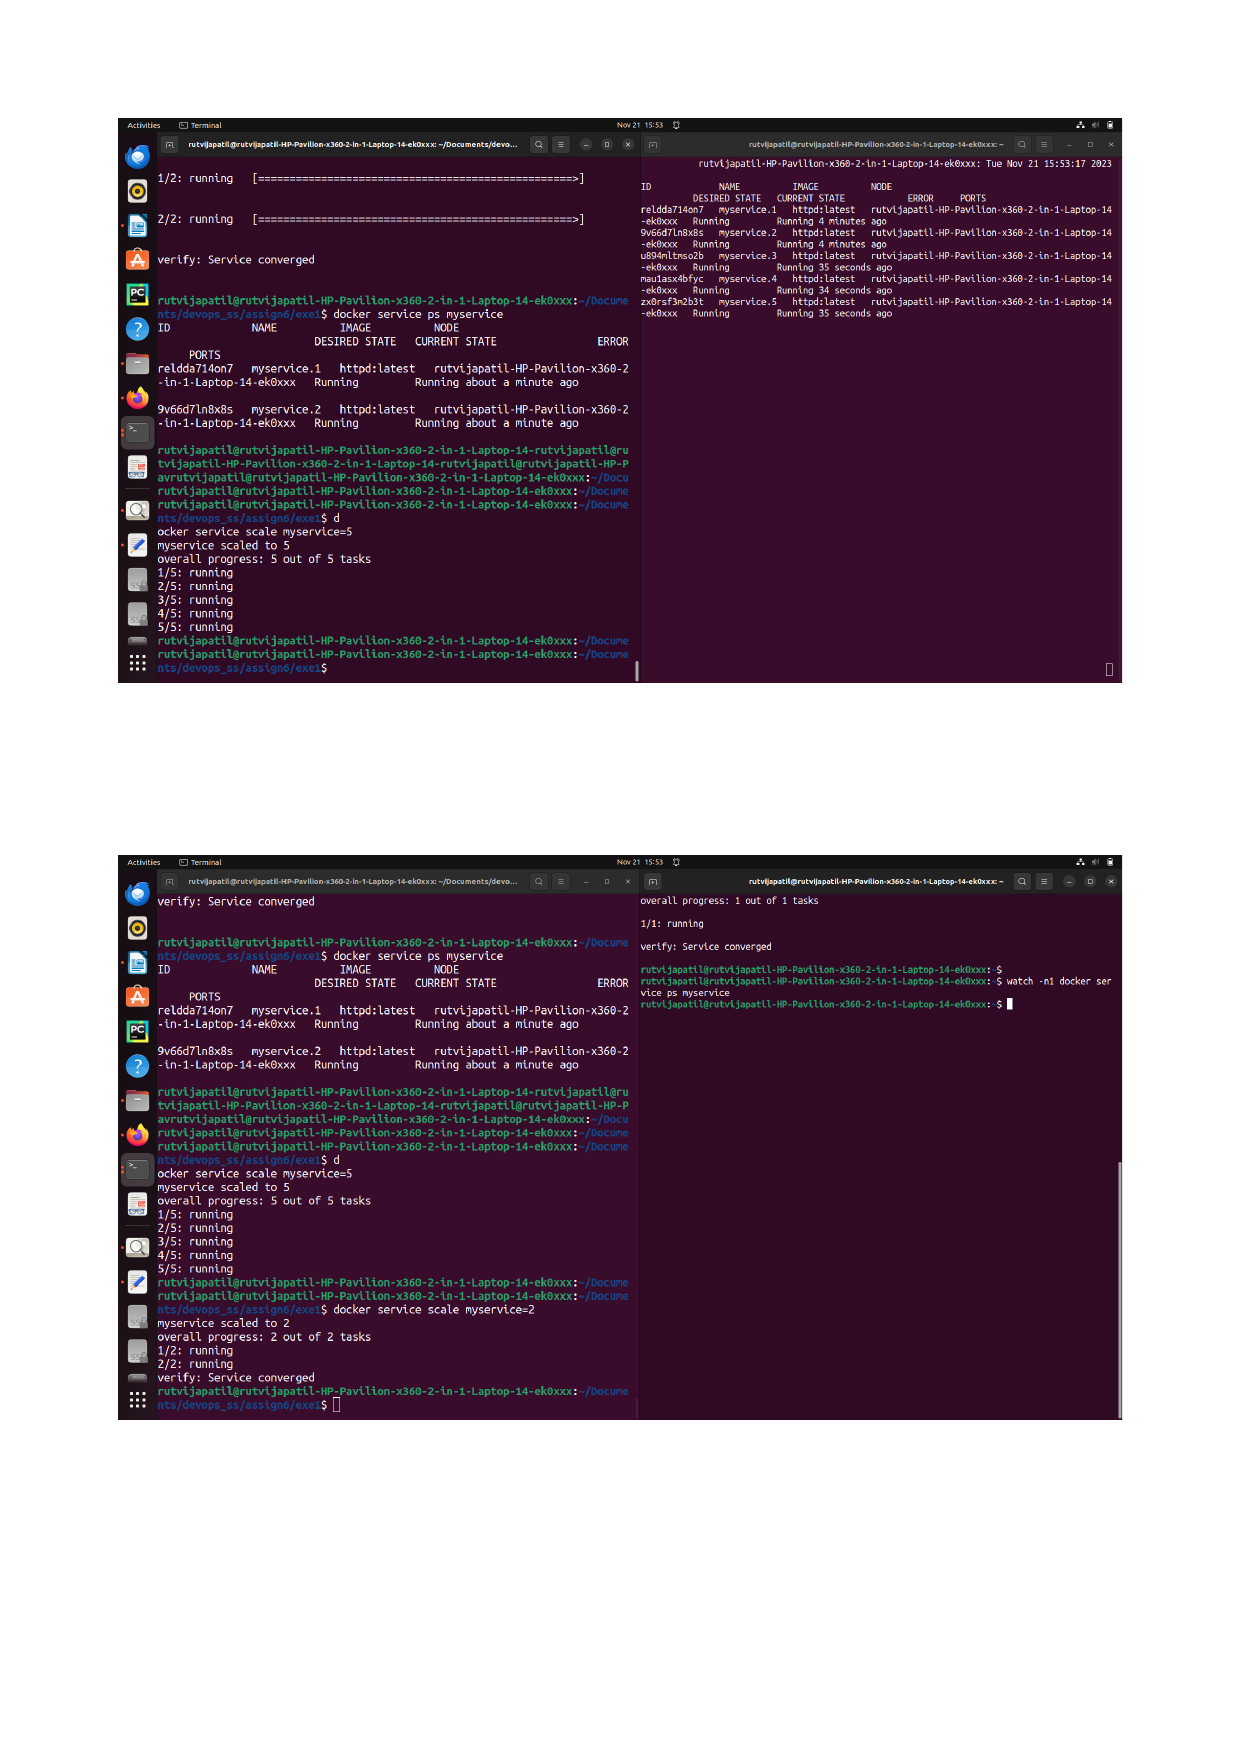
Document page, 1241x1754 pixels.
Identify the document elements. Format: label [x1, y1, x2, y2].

picture [118, 118, 1123, 683]
picture [118, 855, 1123, 1420]
